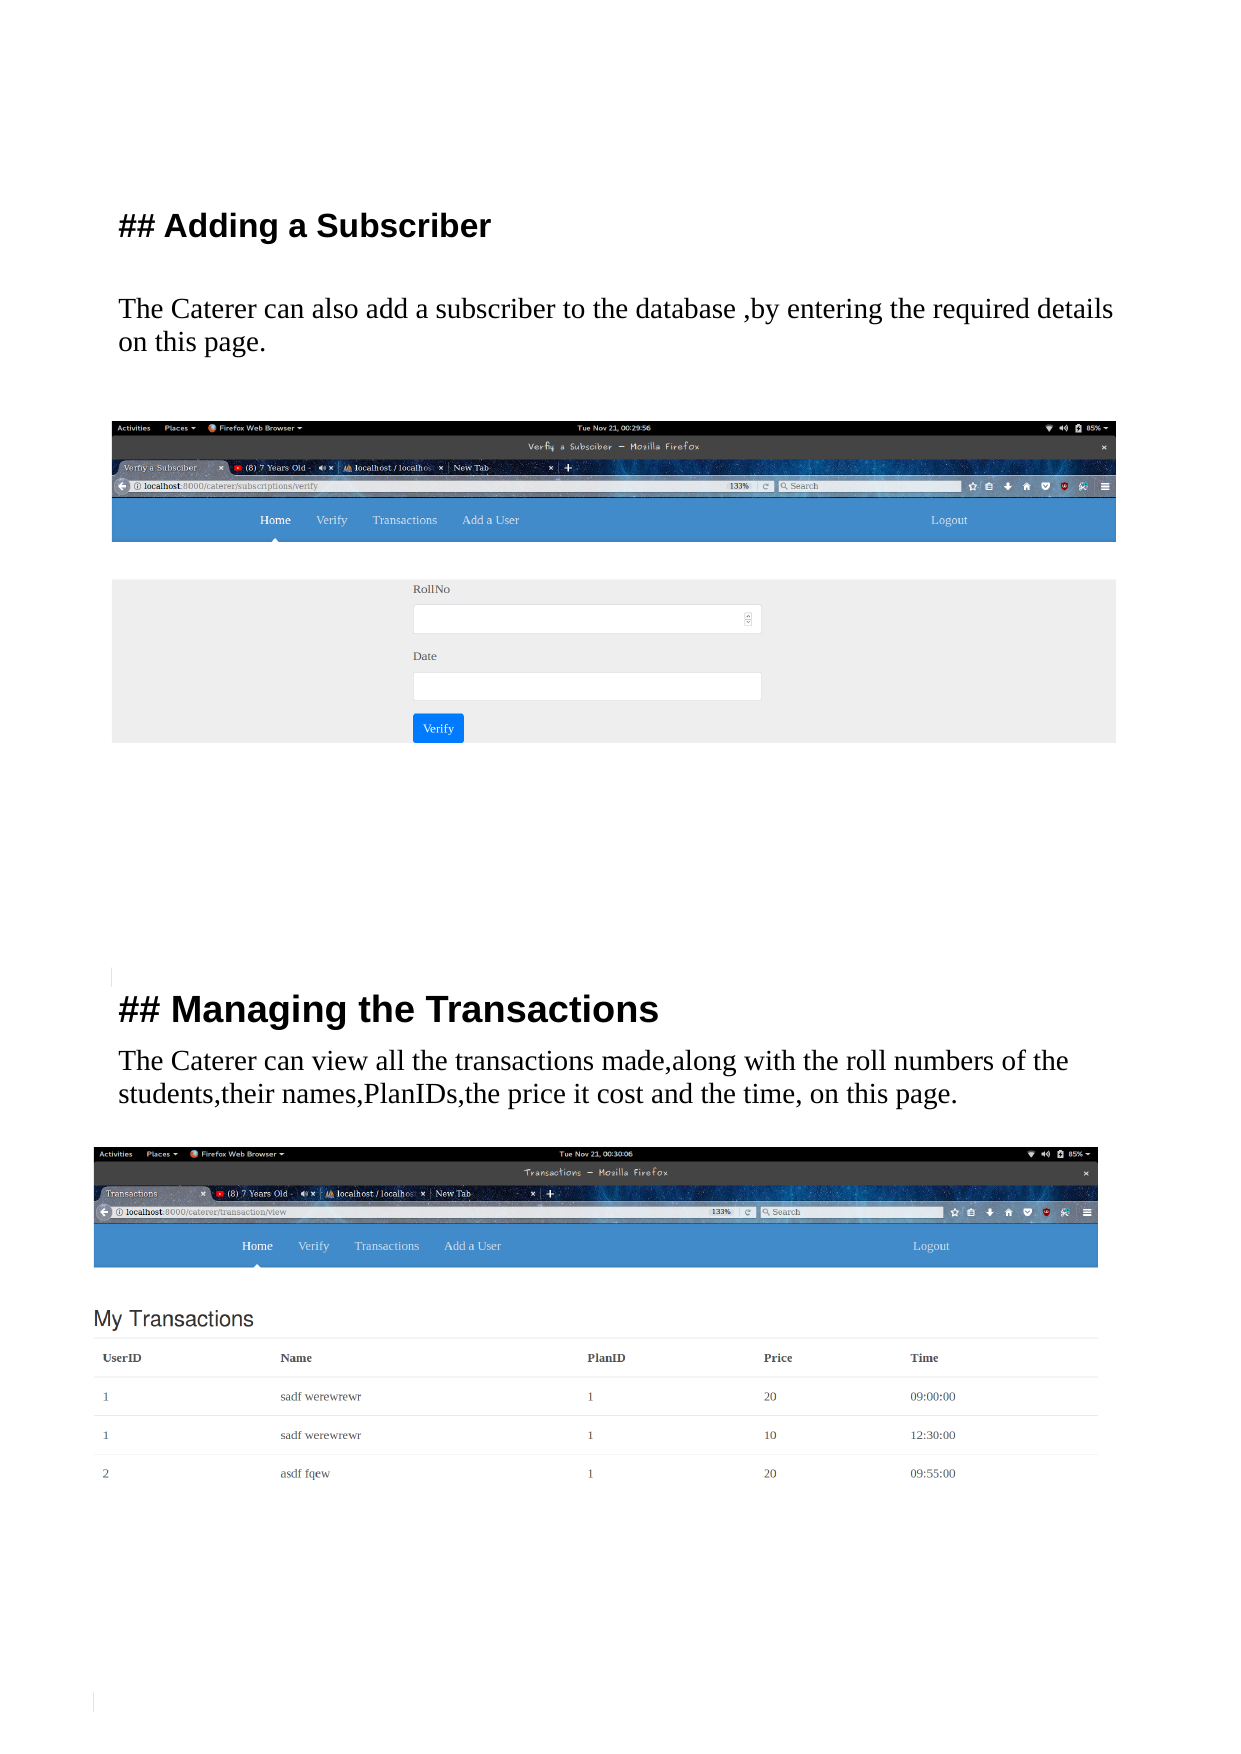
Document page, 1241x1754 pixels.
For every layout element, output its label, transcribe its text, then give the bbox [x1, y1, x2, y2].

subtitle ## Managing the Transactions [118, 416, 1122, 1030]
picture [111, 421, 1116, 987]
text The Caterer can view all the transactions made,along with the roll numbers of the students,their names,PlanIDs,the price it cost and the time, on this page. [118, 1043, 1122, 1110]
text The Caterer can also add a subscriber to the database ,by entering the required details on this page. [118, 291, 1122, 358]
subtitle ## Adding a Subscriber [118, 206, 1122, 245]
picture [93, 1147, 1098, 1712]
